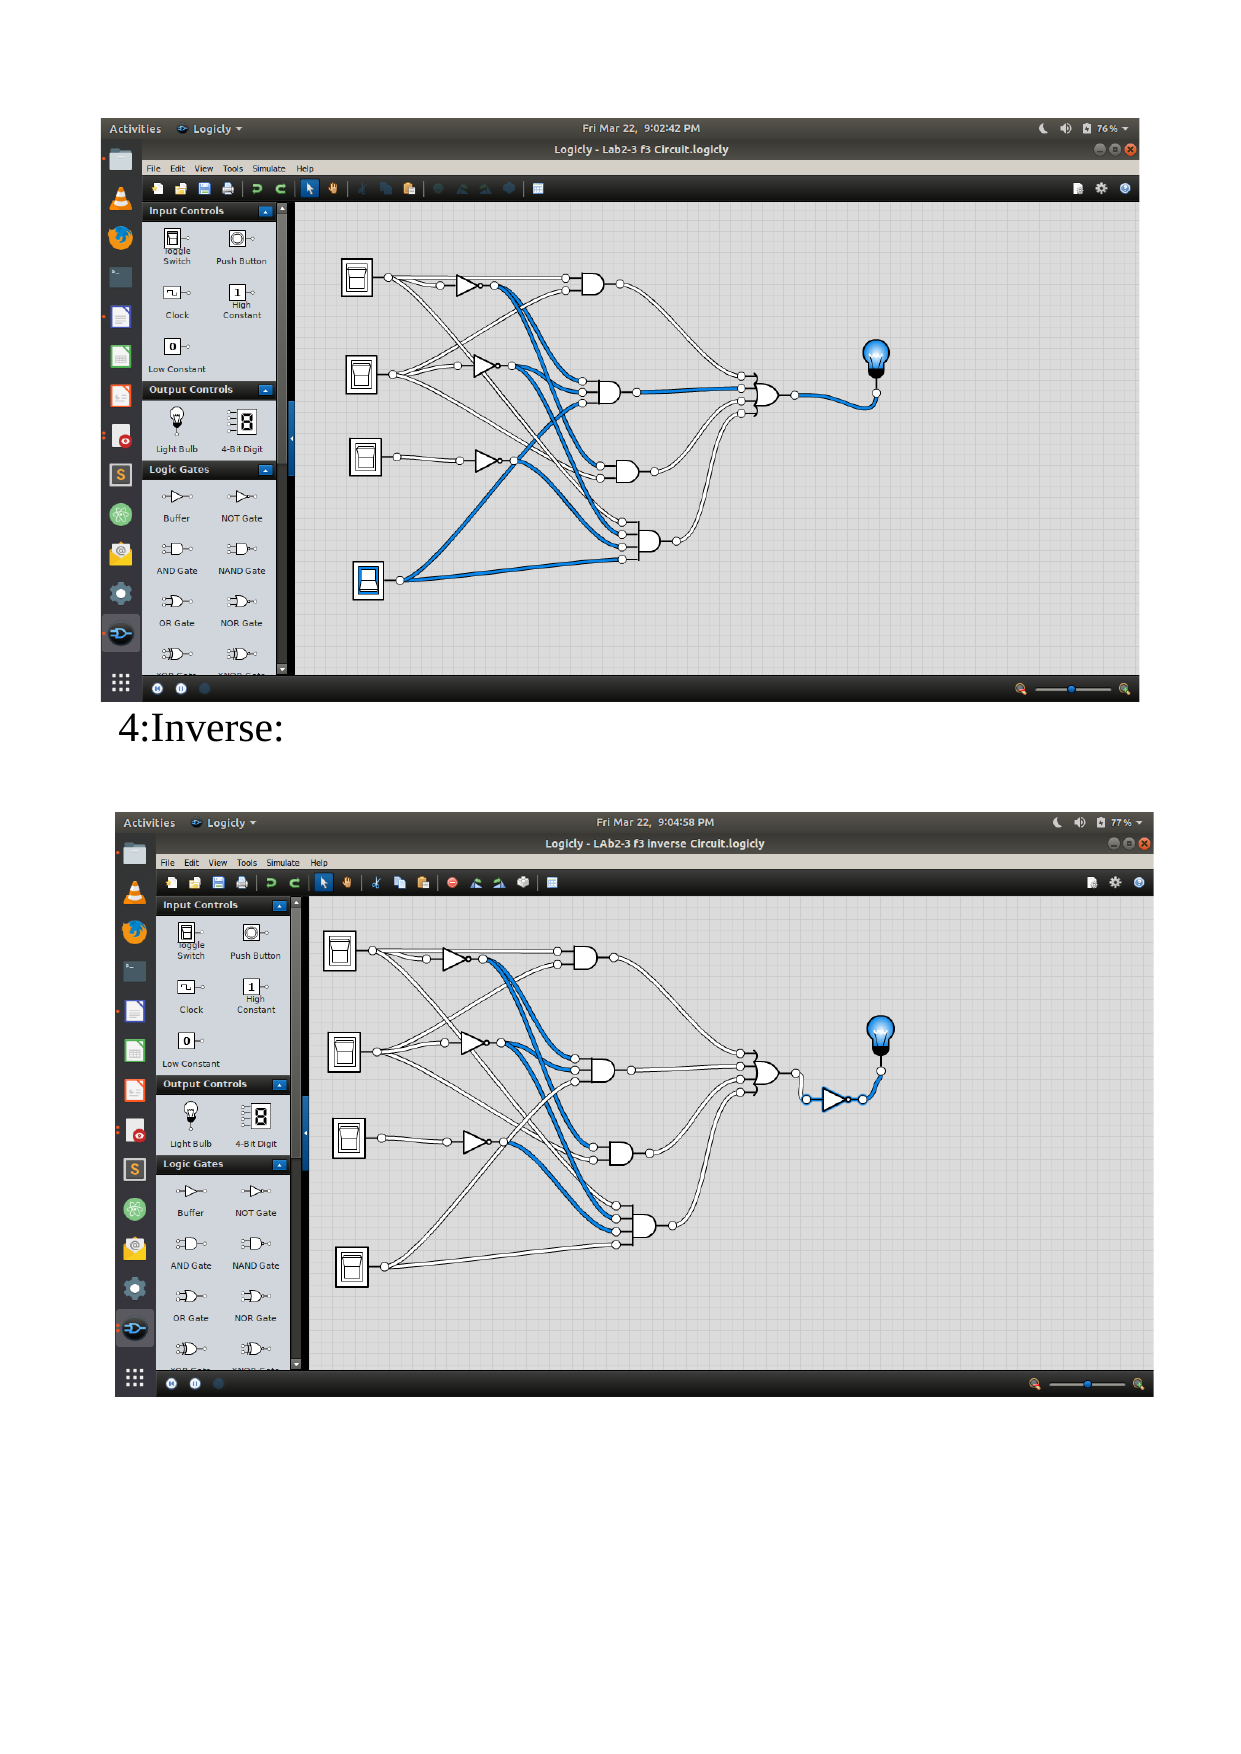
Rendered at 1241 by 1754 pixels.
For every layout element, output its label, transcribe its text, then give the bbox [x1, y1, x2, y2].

picture [100, 118, 1140, 702]
picture [115, 812, 1154, 1397]
text 4:Inverse: [118, 702, 1122, 750]
